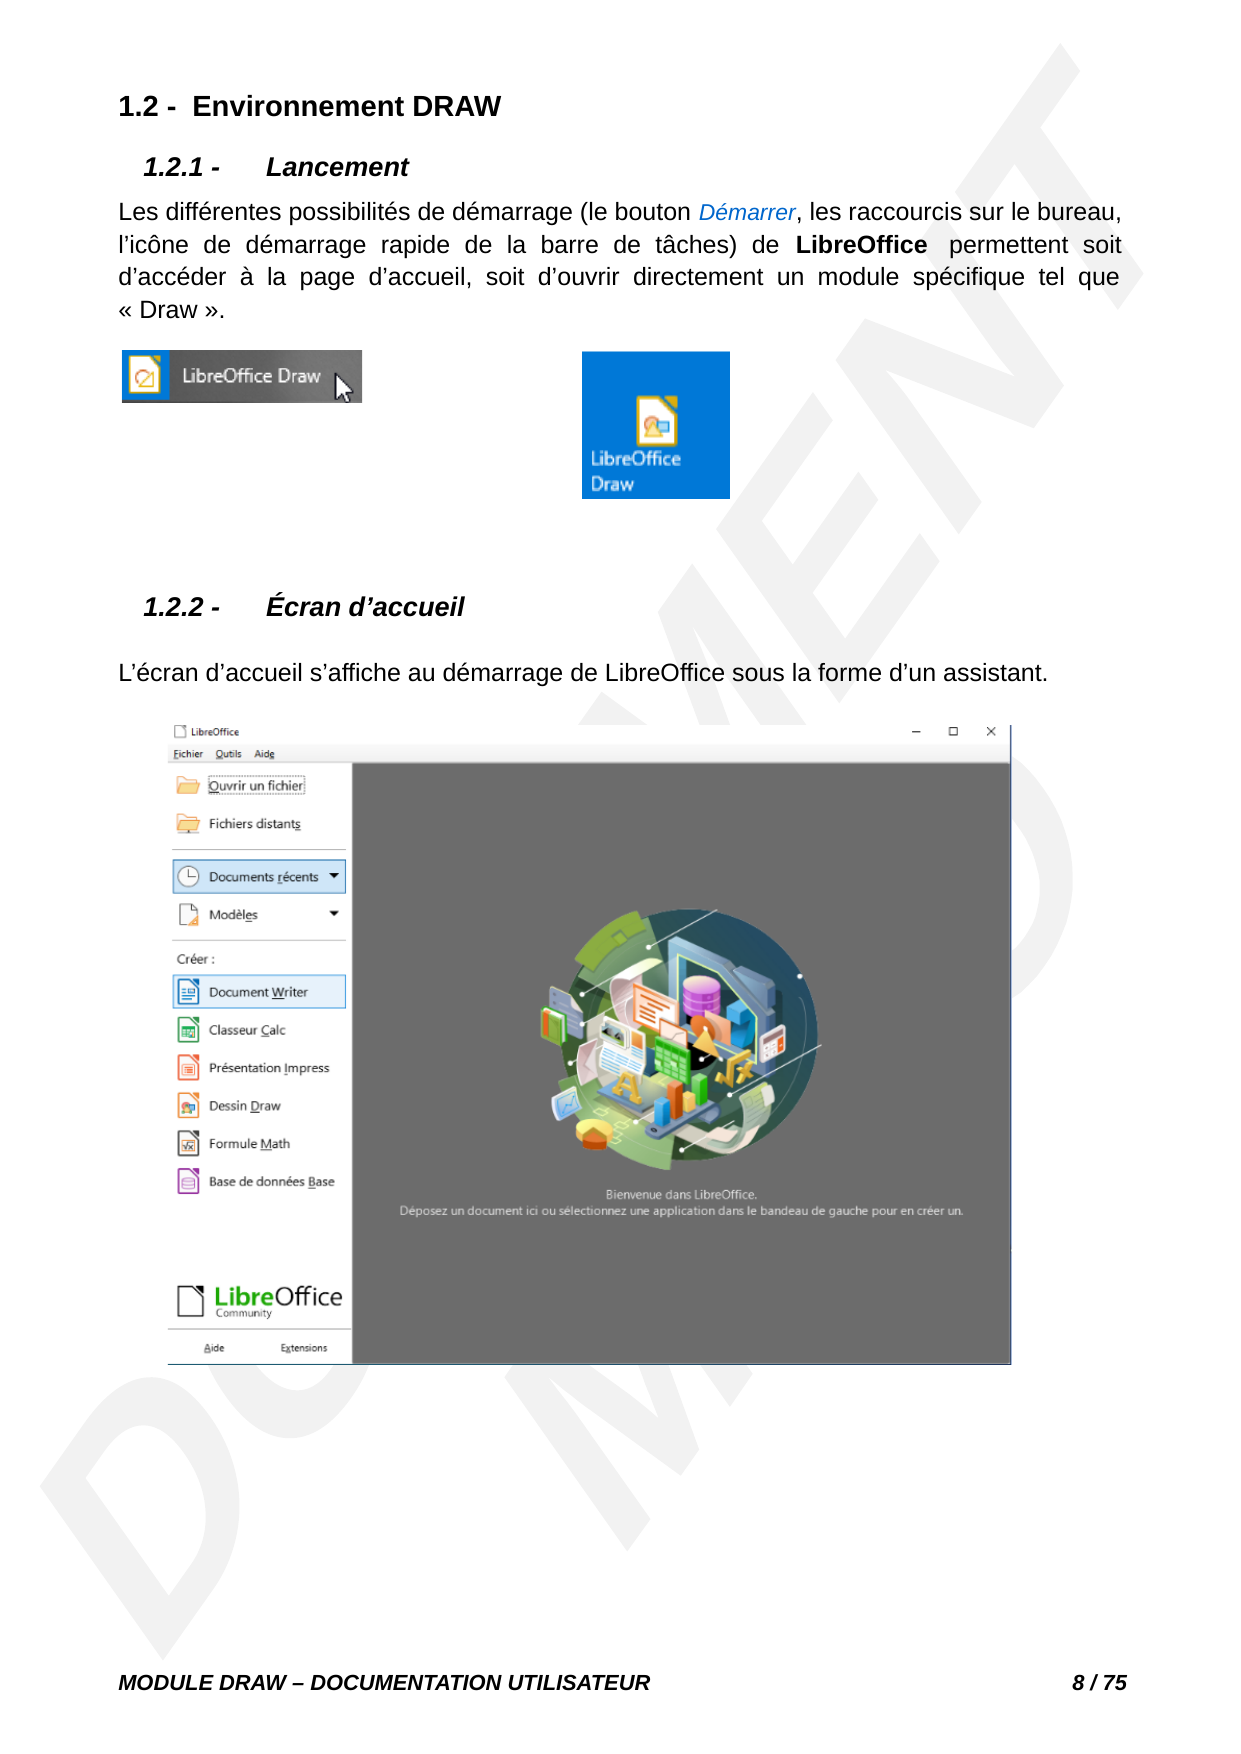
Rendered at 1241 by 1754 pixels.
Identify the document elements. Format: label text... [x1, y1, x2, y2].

subtitle Lancement [143, 151, 1122, 182]
text L’écran d’accueil s’affiche au démarrage de LibreOffice sous la forme d’un assistant. [118, 658, 1122, 687]
text Les différentes possibilités de démarrage (le bouton Démarrer, les raccourcis sur le bureau, l’icône de démarrage rapide de la barre de tâches) de LibreOffice permettent soit d’accéder à la page d’accueil, soit d’ouvrir directement un module spécifique tel que « Draw ». [118, 195, 1122, 325]
subtitle Environnement DRAW [118, 88, 1122, 122]
picture [582, 351, 730, 499]
picture [121, 350, 363, 403]
subtitle Écran d’accueil [143, 591, 1122, 622]
picture [167, 725, 1012, 1365]
